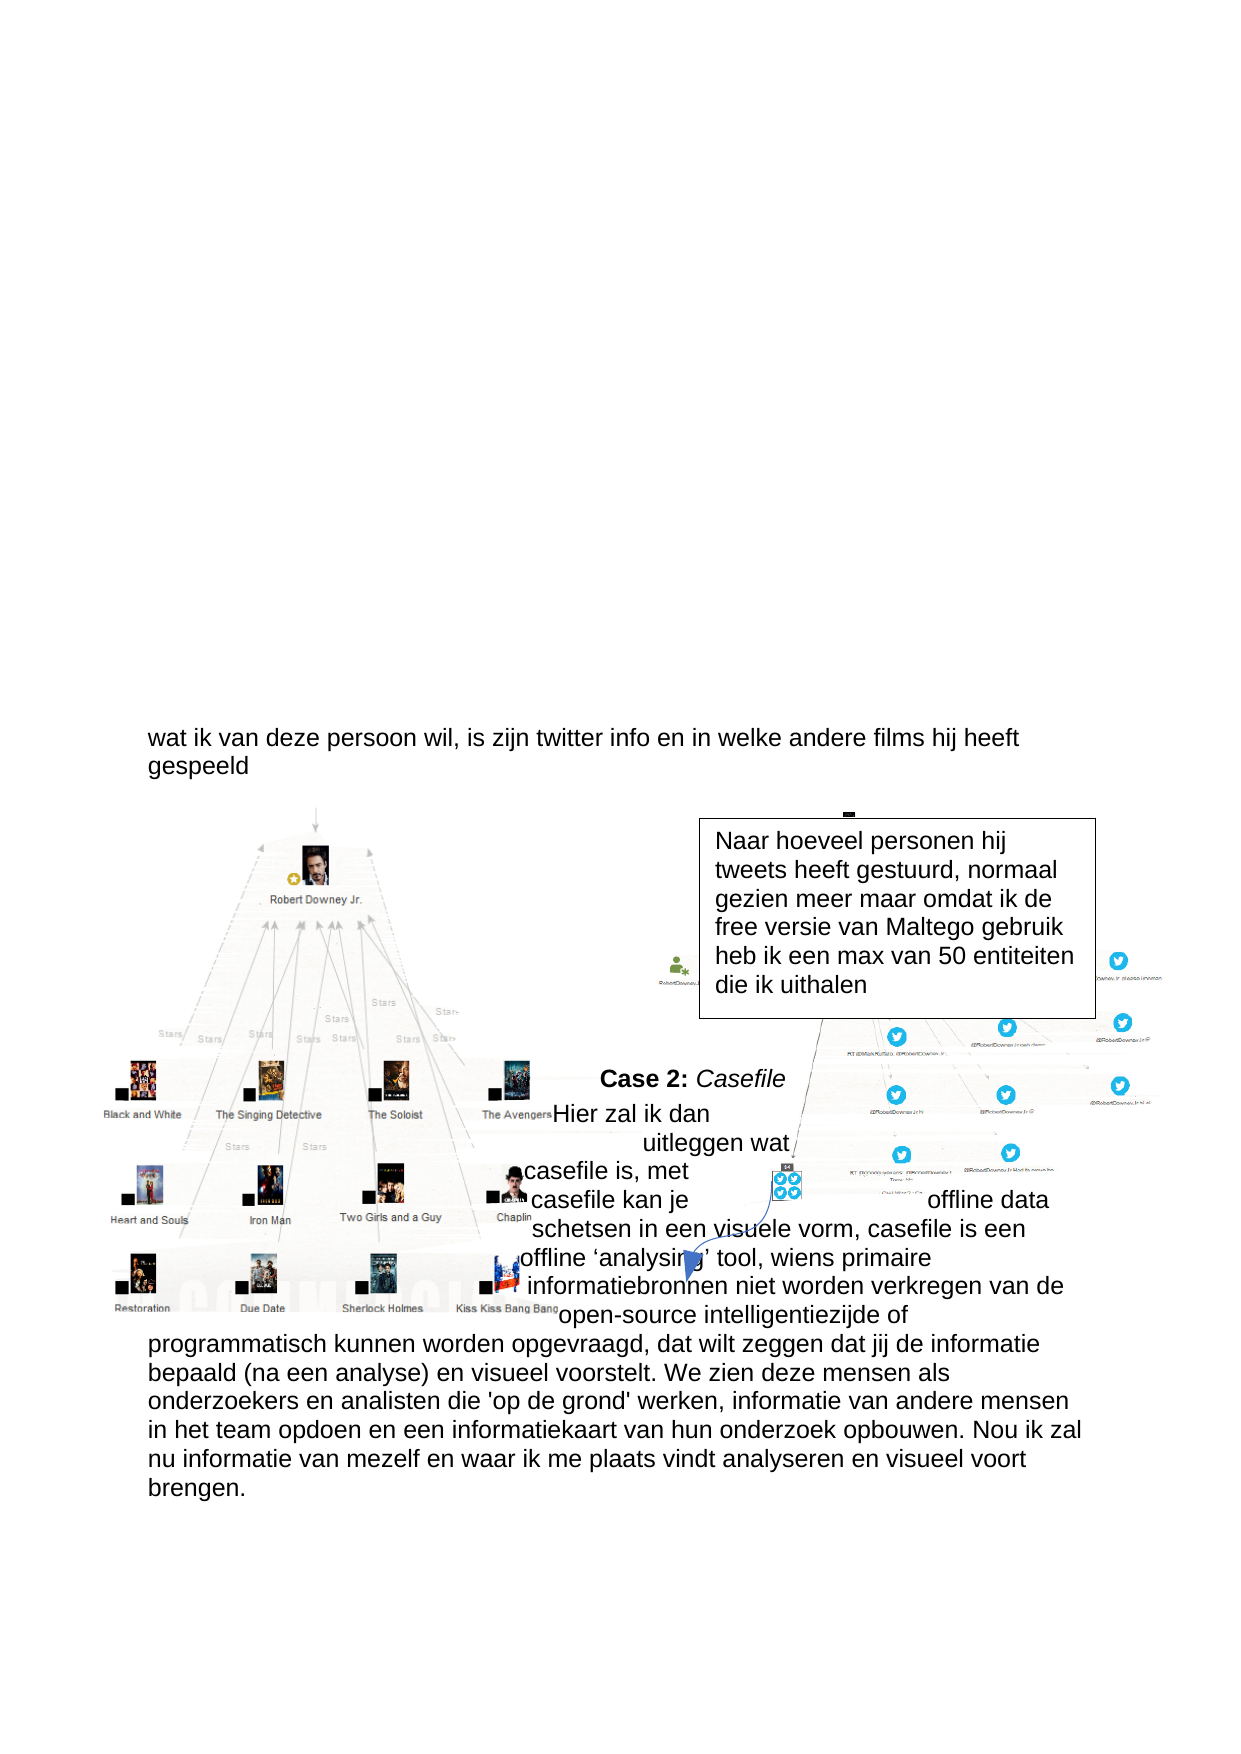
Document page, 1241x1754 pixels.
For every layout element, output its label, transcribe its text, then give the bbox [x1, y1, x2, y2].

text wat ik van deze persoon wil, is zijn twitter info en in welke andere films hij heeft gespeeld [148, 723, 1093, 780]
text Hier zal ik dan uitleggen wat casefile is, met casefile kan je offline data schetsen in een visuele vorm, casefile is een offline ‘analysing’ tool, wiens primaire informatiebronnen niet worden verkregen van de open-source intelligentiezijde of programmatisch kunnen worden opgevraagd, dat wilt zeggen dat jij de informatie bepaald (na een analyse) en visueel voorstelt. We zien deze mensen als onderzoekers en analisten die 'op de grond' werken, informatie van andere mensen in het team opdoen en een informatiekaart van hun onderzoek opbouwen. Nou ik zal nu informatie van mezelf en waar ik me plaats vindt analyseren en visueel voort brengen. [148, 1099, 1093, 1501]
subtitle Case 2: Casefile [530, 1064, 810, 1093]
subtitle [812, 1064, 1093, 1074]
text Naar hoeveel personen hij tweets heeft gestuurd, normaal gezien meer maar omdat ik de free versie van Maltego gebruik heb ik een max van 50 entiteiten die ik uithalen [715, 826, 1080, 998]
